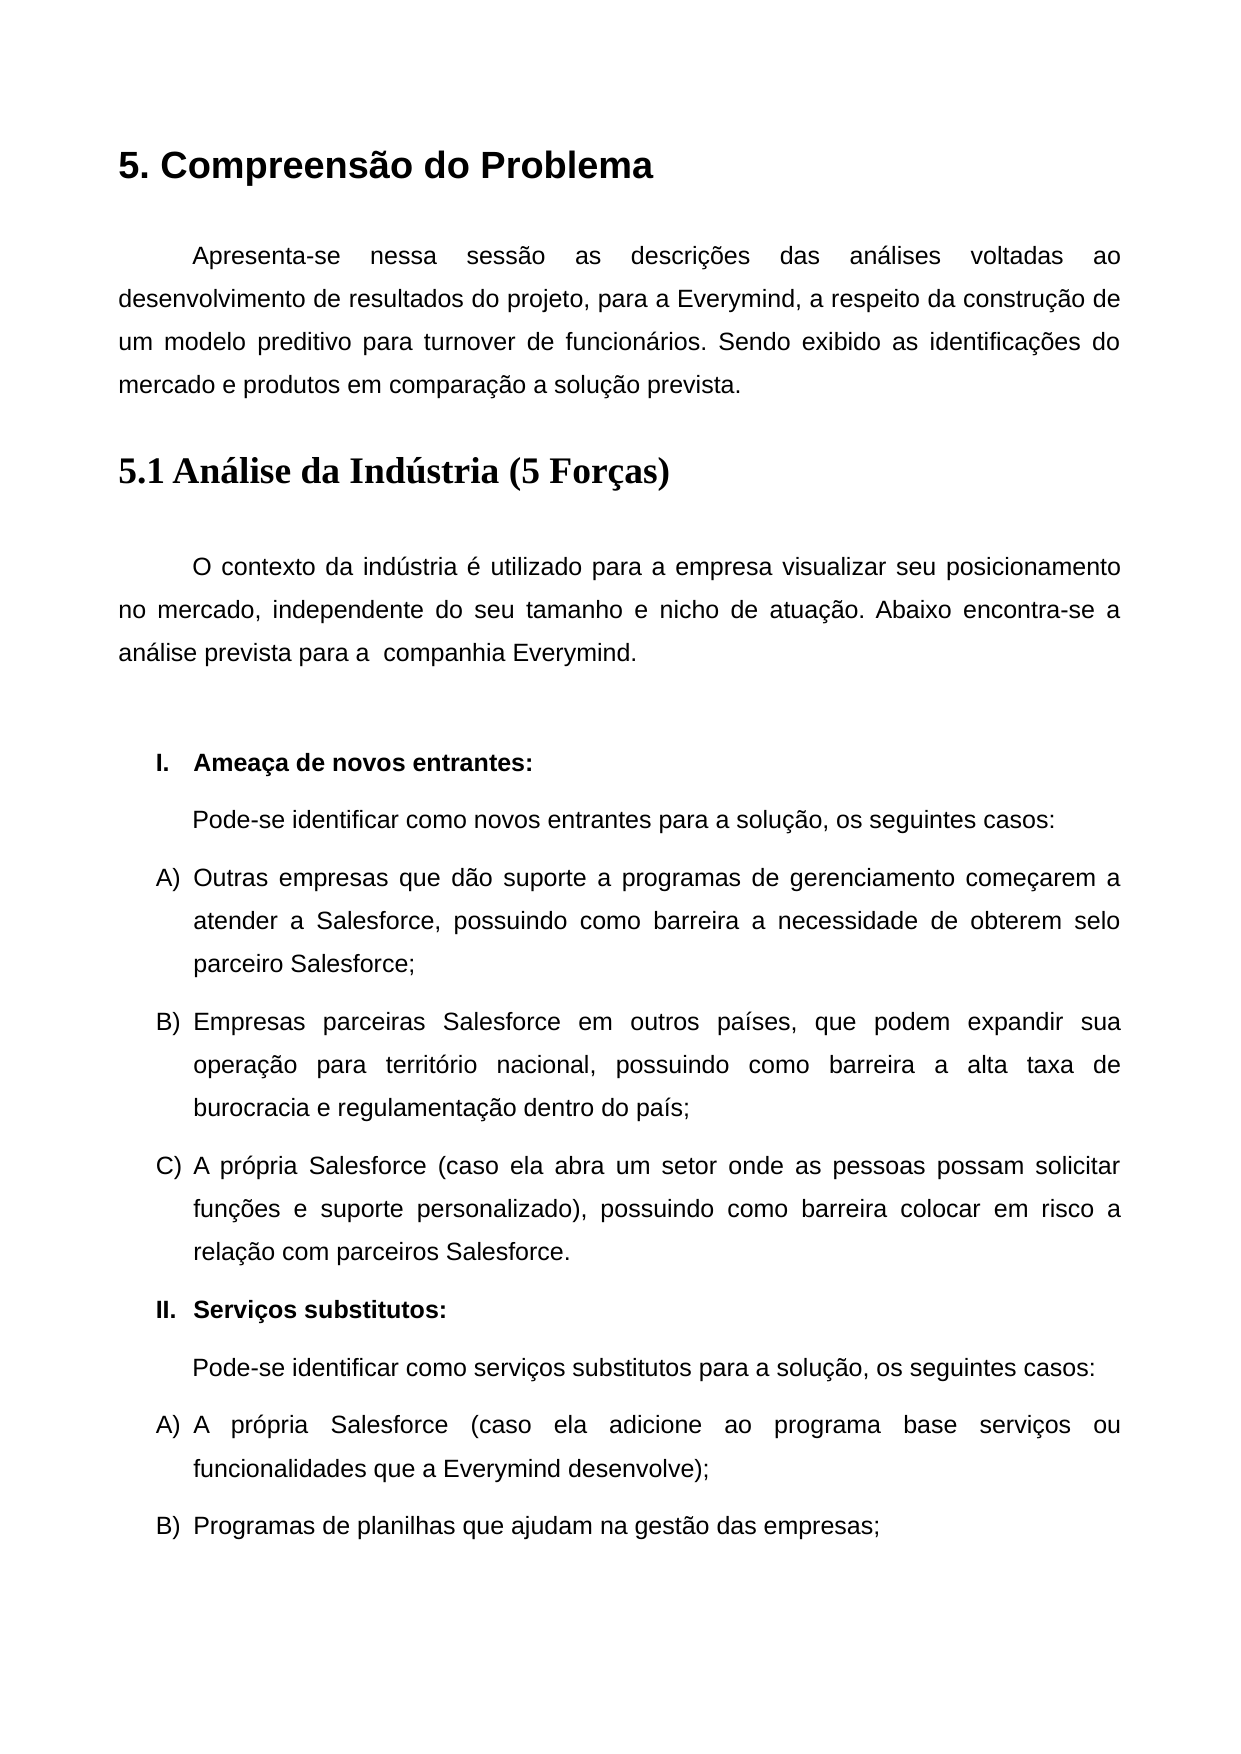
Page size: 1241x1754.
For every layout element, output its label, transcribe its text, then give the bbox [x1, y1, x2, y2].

text Pode-se identificar como novos entrantes para a solução, os seguintes casos: [118, 806, 1122, 834]
text Pode-se identificar como serviços substitutos para a solução, os seguintes casos: [118, 1353, 1122, 1382]
list A própria Salesforce (caso ela abra um setor onde as pessoas possam solicitar funções e suporte personalizado), possuindo como barreira colocar em risco a relação com parceiros Salesforce. [156, 1151, 1122, 1266]
subtitle 5.1 Análise da Indústria (5 Forças) [118, 449, 1122, 492]
list Serviços substitutos: [156, 1295, 1122, 1324]
list Empresas parceiras Salesforce em outros países, que podem expandir sua operação para território nacional, possuindo como barreira a alta taxa de burocracia e regulamentação dentro do país; [156, 1007, 1122, 1122]
list Ameaça de novos entrantes: [156, 748, 1122, 777]
list Outras empresas que dão suporte a programas de gerenciamento começarem a atender a Salesforce, possuindo como barreira a necessidade de obterem selo parceiro Salesforce; [156, 863, 1122, 978]
list Programas de planilhas que ajudam na gestão das empresas; [156, 1511, 1122, 1540]
text Apresenta-se nessa sessão as descrições das análises voltadas ao desenvolvimento de resultados do projeto, para a Everymind, a respeito da construção de um modelo preditivo para turnover de funcionários. Sendo exibido as identificações do mercado e produtos em comparação a solução prevista. [118, 241, 1122, 399]
text O contexto da indústria é utilizado para a empresa visualizar seu posicionamento no mercado, independente do seu tamanho e nicho de atuação. Abaixo encontra-se a análise prevista para a companhia Everymind. [118, 552, 1122, 667]
list A própria Salesforce (caso ela adicione ao programa base serviços ou funcionalidades que a Everymind desenvolve); [156, 1411, 1122, 1482]
subtitle 5. Compreensão do Problema [118, 143, 1122, 187]
